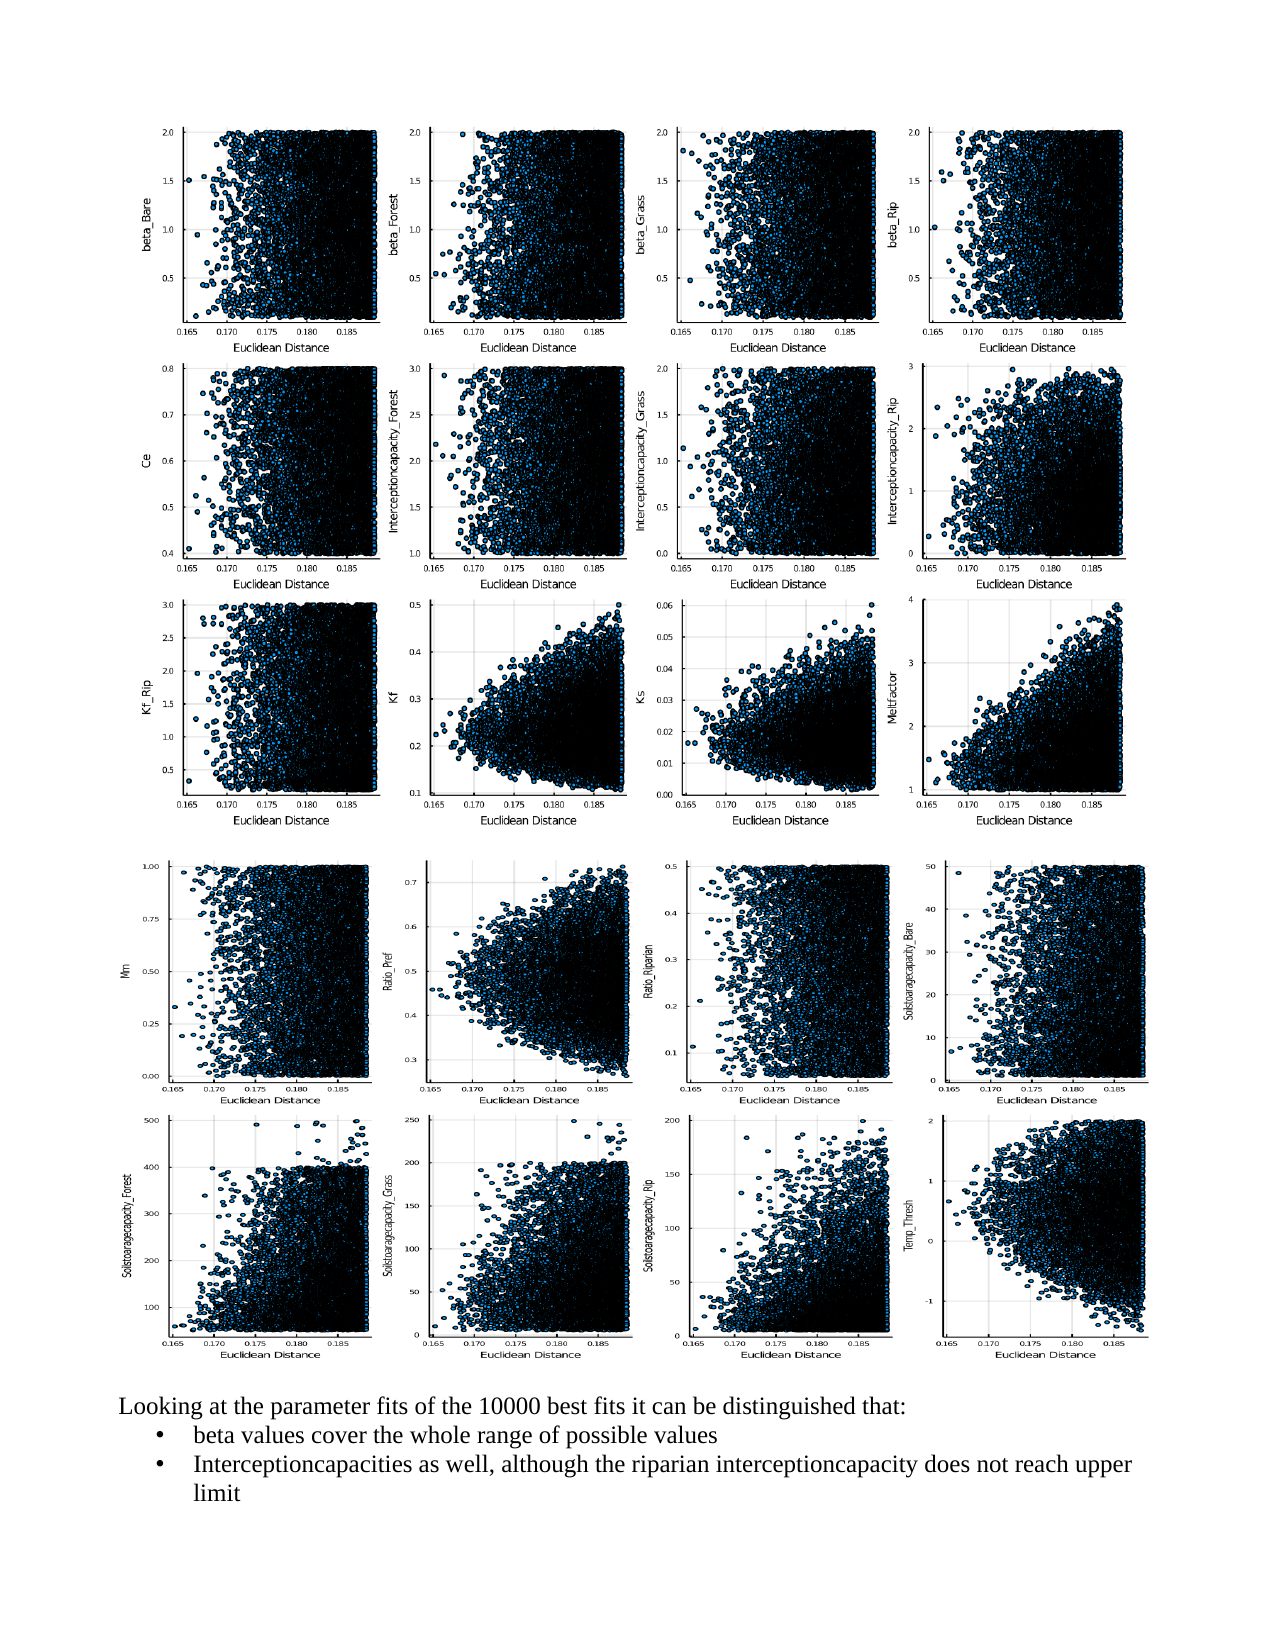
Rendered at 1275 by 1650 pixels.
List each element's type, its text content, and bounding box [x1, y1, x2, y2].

picture [118, 855, 1157, 1363]
picture [141, 118, 1134, 827]
text Looking at the parameter fits of the 10000 best fits it can be distinguished that: [118, 1391, 1157, 1420]
list Interceptioncapacities as well, although the riparian interceptioncapacity does not reach upper limit [156, 1449, 1157, 1506]
list beta values cover the whole range of possible values [156, 1420, 1157, 1449]
